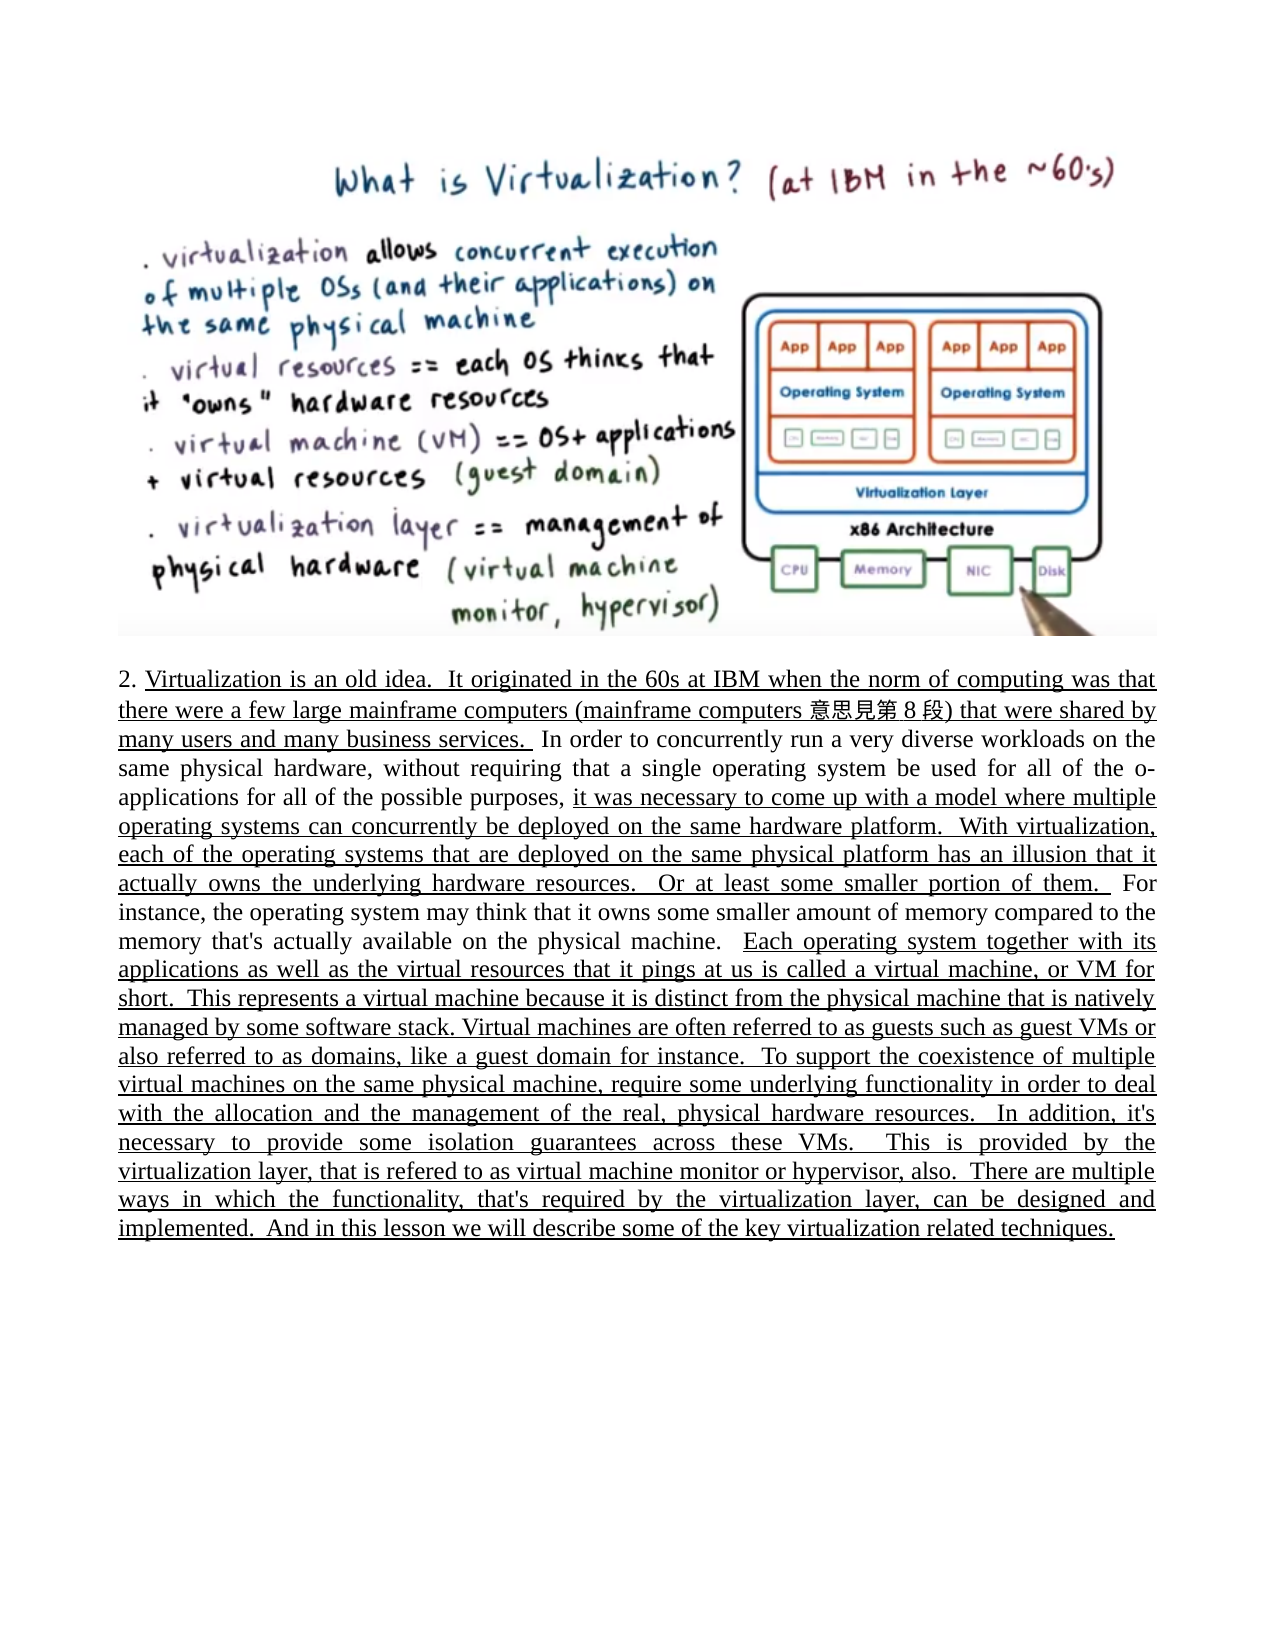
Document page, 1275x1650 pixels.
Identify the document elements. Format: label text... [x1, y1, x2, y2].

picture [118, 146, 1157, 636]
text actually owns the underlying hardware resources. Or at least some smaller portion of them. For instance, the operating system may think that it owns some smaller amount of memory compared to the memory that's actually available on the physical machine. Each operating system together with its applications as well as the virtual resources that it pings at us is called a virtual machine, or VM for short. This represents a virtual machine because it is distinct from the physical machine that is natively managed by some software stack. Virtual machines are often referred to as guests such as guest VMs or also referred to as domains, like a guest domain for instance. To support the coexistence of multiple virtual machines on the same physical machine, require some underlying functionality in order to deal [118, 866, 1157, 1094]
text each of the operating systems that are deployed on the same physical platform has an illusion that it [118, 837, 1157, 864]
text many users and many business services. In order to concurrently run a very diverse workloads on the same physical hardware, without requiring that a single operating system be used for all of the o- applications for all of the possible purposes, it was necessary to come up with a model where multiple operating systems can concurrently be deployed on the same hardware platform. With virtualization, [118, 721, 1157, 836]
text with the allocation and the management of the real, physical hardware resources. In addition, it's necessary to provide some isolation guarantees across these VMs. This is provided by the virtualization layer, that is refered to as virtual machine monitor or hypervisor, also. There are multiple ways in which the functionality, that's required by the virtualization layer, can be designed and implemented. And in this lesson we will describe some of the key virtualization related techniques. [118, 1096, 1157, 1242]
text 2. Virtualization is an old idea. It originated in the 60s at IBM when the norm of computing was that there were a few large mainframe computers (mainframe computers意思見第8段) that were shared by [118, 664, 1157, 720]
